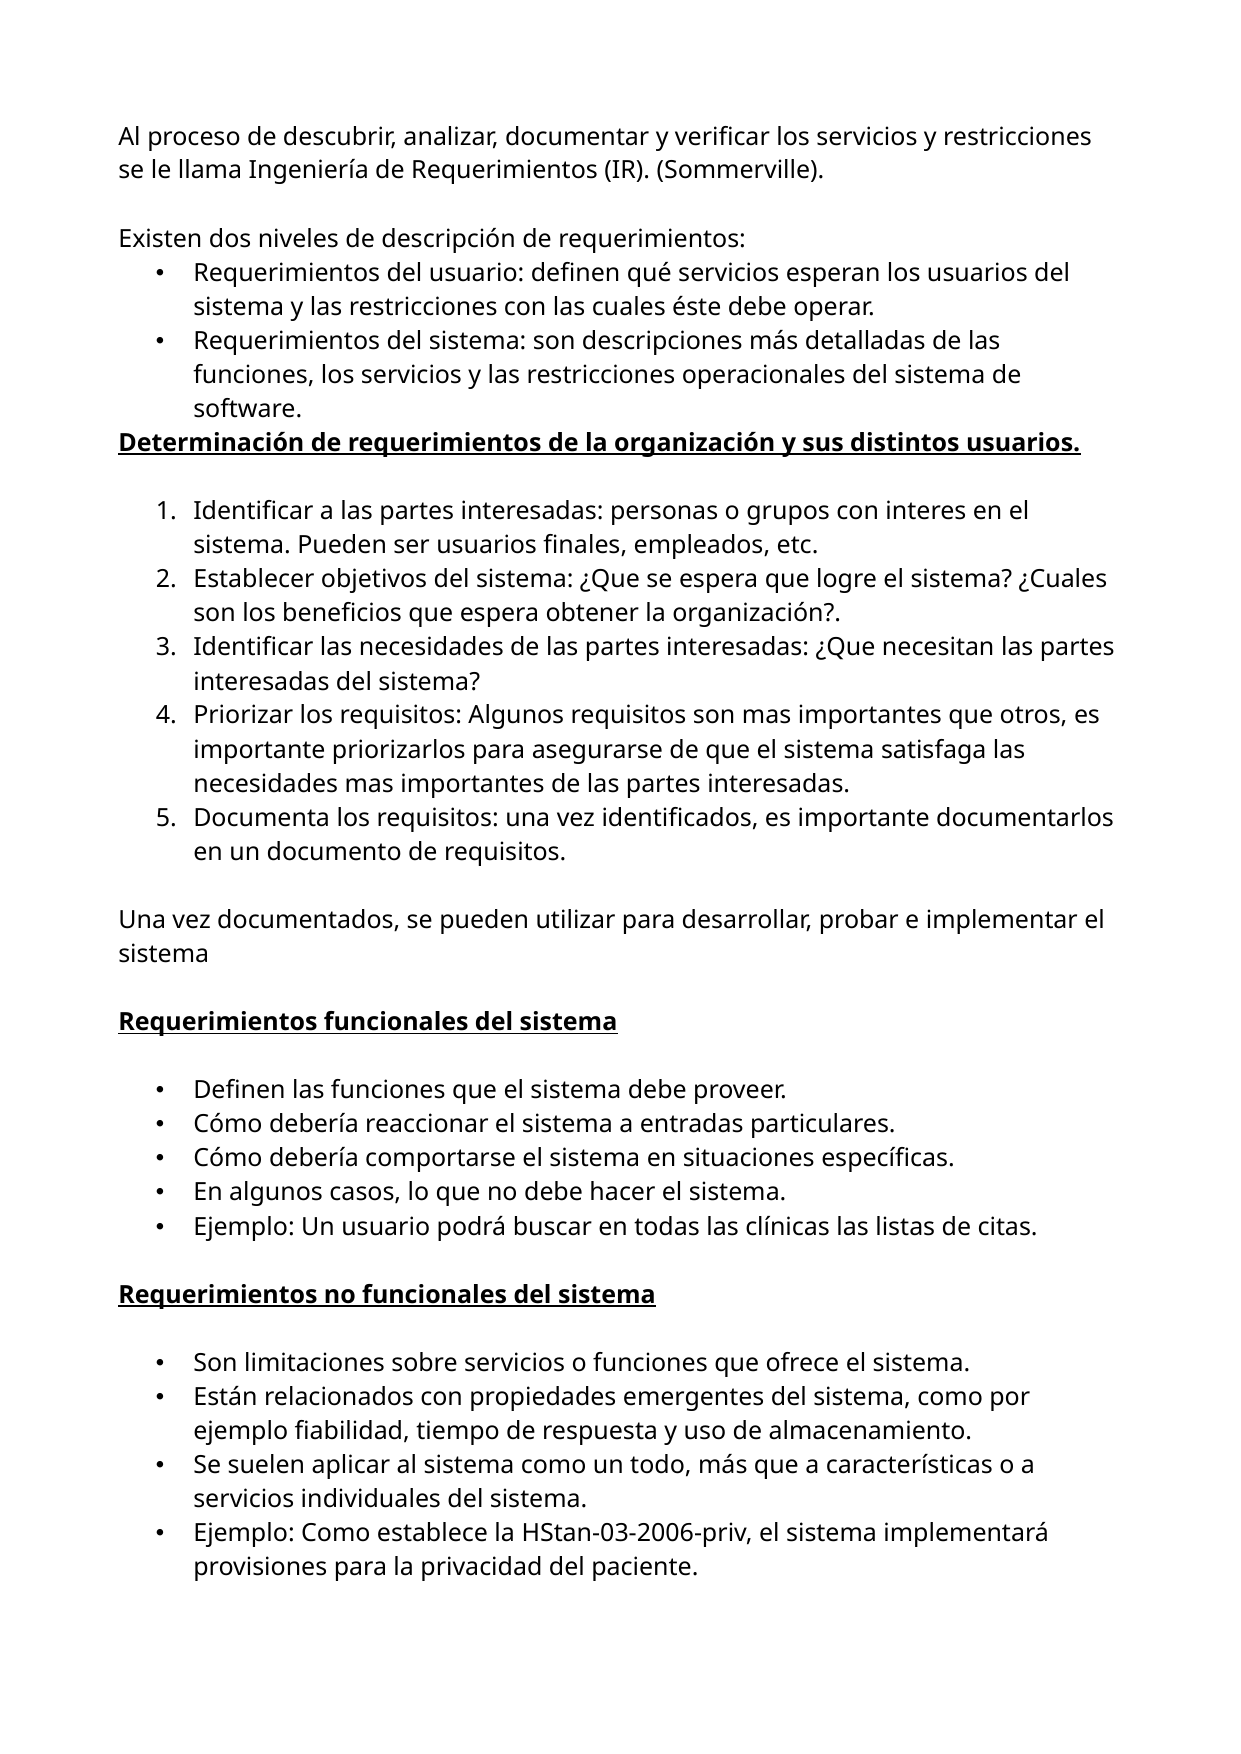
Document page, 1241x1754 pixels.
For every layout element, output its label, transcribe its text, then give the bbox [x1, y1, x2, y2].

list Ejemplo: Un usuario podrá buscar en todas las clínicas las listas de citas. [156, 1208, 1122, 1242]
list Cómo debería reaccionar el sistema a entradas particulares. [156, 1106, 1122, 1140]
list Cómo debería comportarse el sistema en situaciones específicas. [156, 1140, 1122, 1174]
text Al proceso de descubrir, analizar, documentar y verificar los servicios y restricciones se le llama Ingeniería de Requerimientos (IR). (Sommerville). [118, 118, 1122, 186]
list En algunos casos, lo que no debe hacer el sistema. [156, 1174, 1122, 1208]
list Requerimientos del usuario: definen qué servicios esperan los usuarios del sistema y las restricciones con las cuales éste debe operar. [156, 254, 1122, 322]
list Están relacionados con propiedades emergentes del sistema, como por ejemplo fiabilidad, tiempo de respuesta y uso de almacenamiento. [156, 1378, 1122, 1447]
list Documenta los requisitos: una vez identificados, es importante documentarlos en un documento de requisitos. [156, 799, 1122, 867]
list Identificar las necesidades de las partes interesadas: ¿Que necesitan las partes interesadas del sistema? [156, 629, 1122, 697]
list Se suelen aplicar al sistema como un todo, más que a características o a servicios individuales del sistema. [156, 1447, 1122, 1515]
text Una vez documentados, se pueden utilizar para desarrollar, probar e implementar el sistema [118, 902, 1122, 970]
list Definen las funciones que el sistema debe proveer. [156, 1072, 1122, 1106]
text Requerimientos no funcionales del sistema [118, 1276, 1122, 1310]
text Determinación de requerimientos de la organización y sus distintos usuarios. [118, 425, 1122, 459]
list Son limitaciones sobre servicios o funciones que ofrece el sistema. [156, 1344, 1122, 1378]
text Existen dos niveles de descripción de requerimientos: [118, 220, 1122, 254]
text Requerimientos funcionales del sistema [118, 1004, 1122, 1038]
list Priorizar los requisitos: Algunos requisitos son mas importantes que otros, es importante priorizarlos para asegurarse de que el sistema satisfaga las necesidades mas importantes de las partes interesadas. [156, 697, 1122, 799]
list Establecer objetivos del sistema: ¿Que se espera que logre el sistema? ¿Cuales son los beneficios que espera obtener la organización?. [156, 561, 1122, 629]
list Ejemplo: Como establece la HStan-03-2006-priv, el sistema implementará provisiones para la privacidad del paciente. [156, 1515, 1122, 1583]
list Identificar a las partes interesadas: personas o grupos con interes en el sistema. Pueden ser usuarios finales, empleados, etc. [156, 493, 1122, 561]
list Requerimientos del sistema: son descripciones más detalladas de las funciones, los servicios y las restricciones operacionales del sistema de software. [156, 322, 1122, 425]
